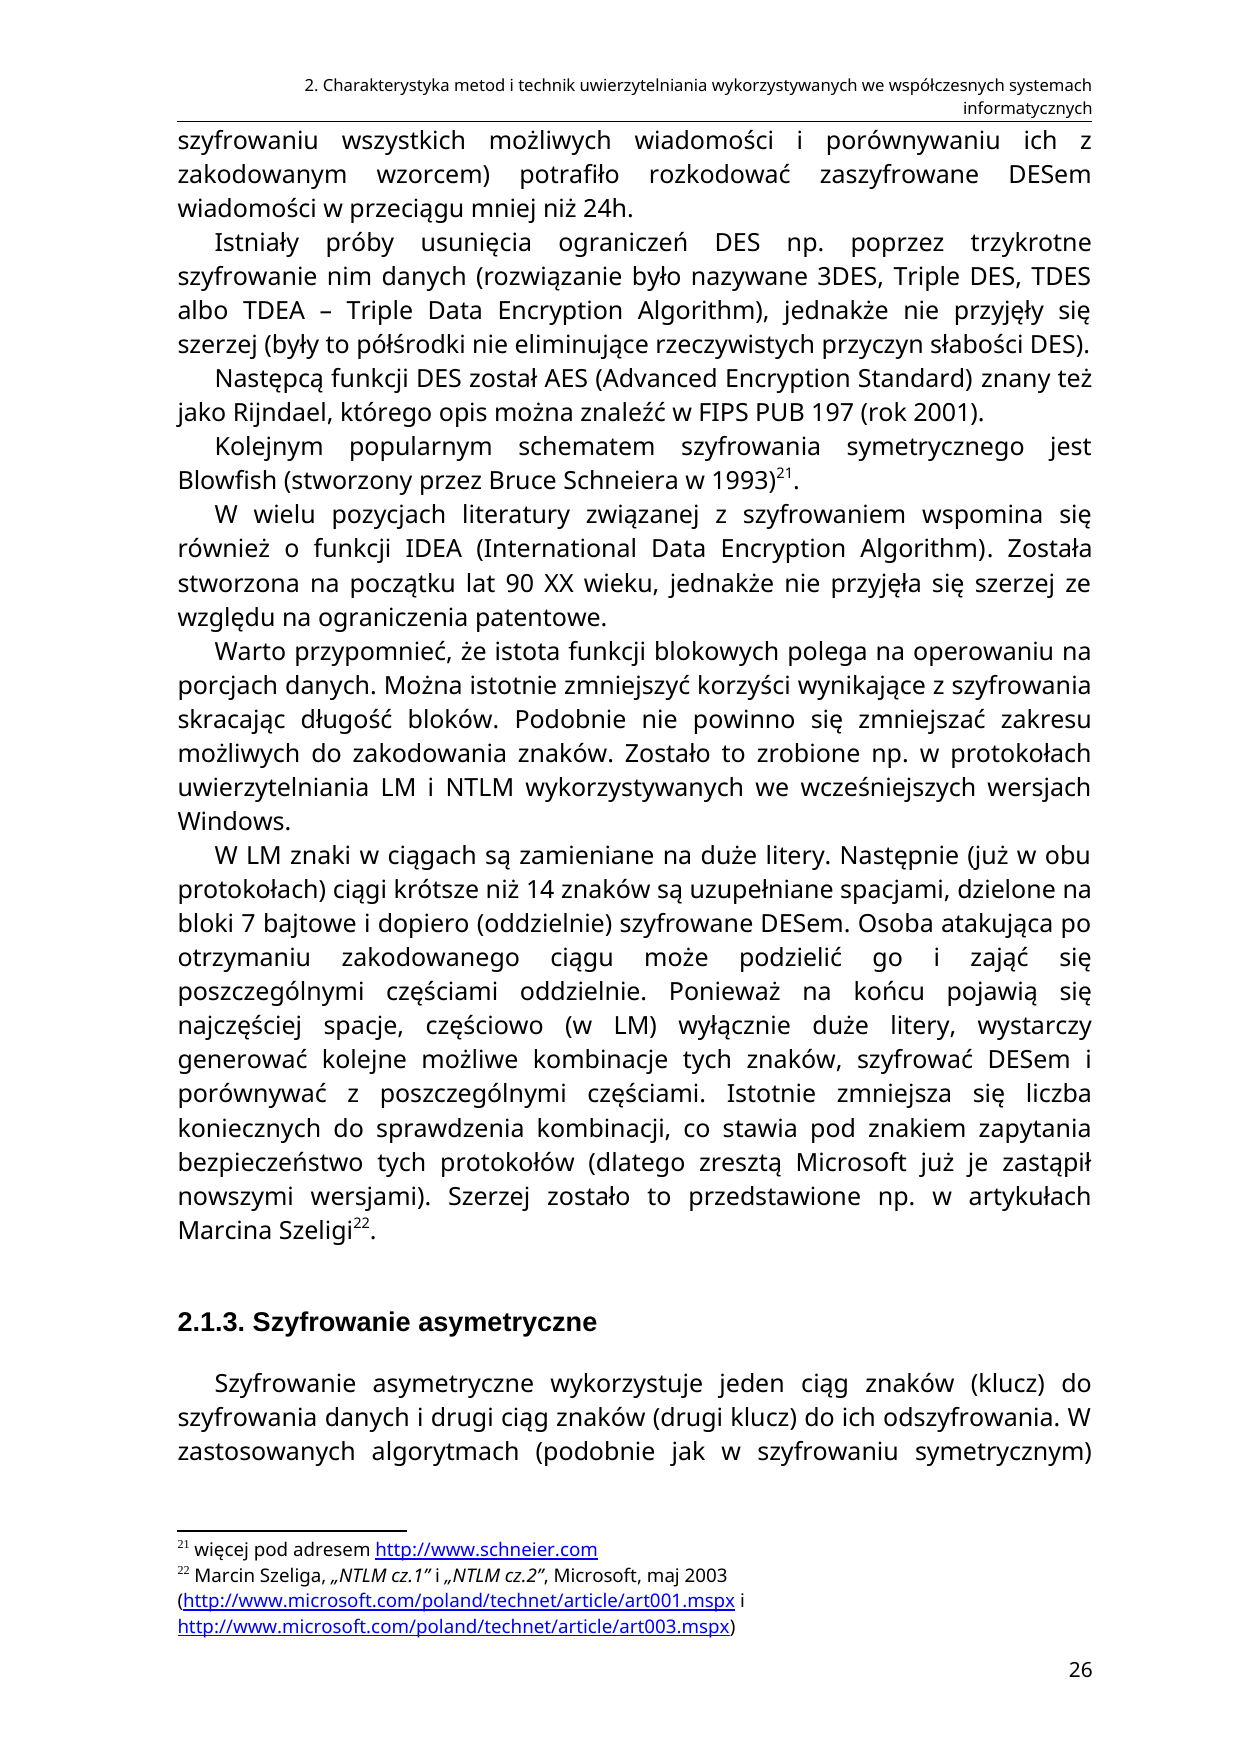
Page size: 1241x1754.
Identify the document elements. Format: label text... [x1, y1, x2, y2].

text Szyfrowanie asymetryczne wykorzystuje jeden ciąg znaków (klucz) do szyfrowania danych i drugi ciąg znaków (drugi klucz) do ich odszyfrowania. W zastosowanych algorytmach (podobnie jak w szyfrowaniu symetrycznym) [177, 1366, 1092, 1468]
text Istniały próby usunięcia ograniczeń DES np. poprzez trzykrotne szyfrowanie nim danych (rozwiązanie było nazywane 3DES, Triple DES, TDES albo TDEA – Triple Data Encryption Algorithm), jednakże nie przyjęły się szerzej (były to półśrodki nie eliminujące rzeczywistych przyczyn słabości DES). [177, 224, 1092, 361]
text W LM znaki w ciągach są zamieniane na duże litery. Następnie (już w obu protokołach) ciągi krótsze niż 14 znaków są uzupełniane spacjami, dzielone na bloki 7 bajtowe i dopiero (oddzielnie) szyfrowane DESem. Osoba atakująca po otrzymaniu zakodowanego ciągu może podzielić go i zająć się poszczególnymi częściami oddzielnie. Ponieważ na końcu pojawią się najczęściej spacje, częściowo (w LM) wyłącznie duże litery, wystarczy generować kolejne możliwe kombinacje tych znaków, szyfrować DESem i porównywać z poszczególnymi częściami. Istotnie zmniejsza się liczba koniecznych do sprawdzenia kombinacji, co stawia pod znakiem zapytania bezpieczeństwo tych protokołów (dlatego zresztą Microsoft już je zastąpił nowszymi wersjami). Szerzej zostało to przedstawione np. w artykułach Marcina Szeligi. [177, 838, 1092, 1246]
text Następcą funkcji DES został AES (Advanced Encryption Standard) znany też jako Rijndael, którego opis można znaleźć w FIPS PUB 197 (rok 2001). [177, 361, 1092, 429]
text Marcin Szeliga, „NTLM cz.1” i „NTLM cz.2”, Microsoft, maj 2003 (http://www.microsoft.com/poland/technet/article/art001.mspx i http://www.microsoft.com/poland/technet/article/art003.mspx) [177, 1562, 1092, 1639]
text więcej pod adresem http://www.schneier.com [177, 1537, 1092, 1562]
text Kolejnym popularnym schematem szyfrowania symetrycznego jest Blowfish (stworzony przez Bruce Schneiera w 1993). [177, 429, 1092, 497]
text szyfrowaniu wszystkich możliwych wiadomości i porównywaniu ich z zakodowanym wzorcem) potrafiło rozkodować zaszyfrowane DESem wiadomości w przeciągu mniej niż 24h. [177, 122, 1092, 224]
text W wielu pozycjach literatury związanej z szyfrowaniem wspomina się również o funkcji IDEA (International Data Encryption Algorithm). Została stworzona na początku lat 90 XX wieku, jednakże nie przyjęła się szerzej ze względu na ograniczenia patentowe. [177, 497, 1092, 633]
subtitle 2.1.3. Szyfrowanie asymetryczne [177, 1306, 1092, 1337]
text Warto przypomnieć, że istota funkcji blokowych polega na operowaniu na porcjach danych. Można istotnie zmniejszyć korzyści wynikające z szyfrowania skracając długość bloków. Podobnie nie powinno się zmniejszać zakresu możliwych do zakodowania znaków. Zostało to zrobione np. w protokołach uwierzytelniania LM i NTLM wykorzystywanych we wcześniejszych wersjach Windows. [177, 633, 1092, 838]
